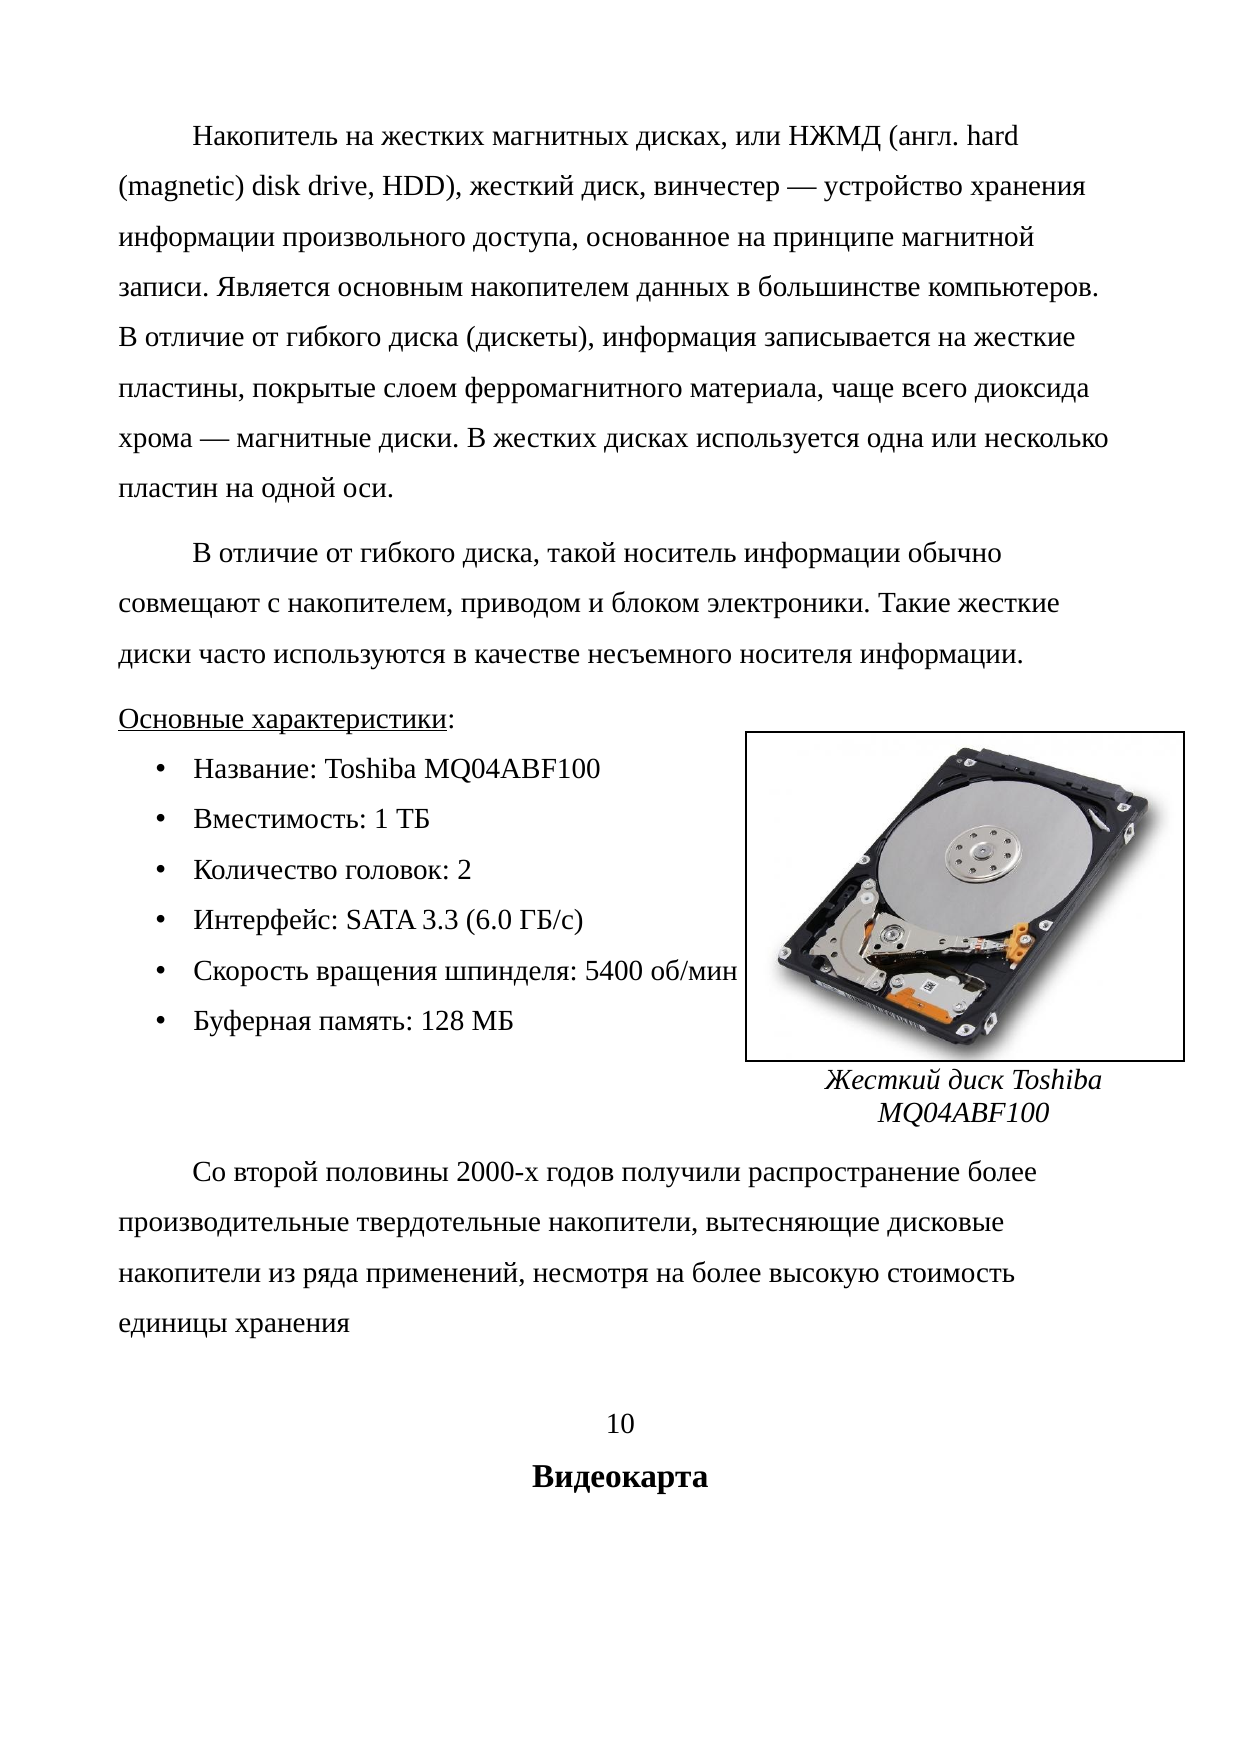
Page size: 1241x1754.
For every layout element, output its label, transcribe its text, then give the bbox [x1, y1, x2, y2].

text Жесткий диск Toshiba MQ04ABF100 [745, 1062, 1185, 1129]
list Интерфейс: SATA 3.3 (6.0 ГБ/с) [156, 902, 745, 936]
list Название: Toshiba MQ04ABF100 [156, 751, 745, 785]
text Накопитель на жестких магнитных дисках, или НЖМД (англ. hard (magnetic) disk drive, HDD), жесткий диск, винчестер — устройство хранения информации произвольного доступа, основанное на принципе магнитной записи. Является основным накопителем данных в большинстве компьютеров. [118, 118, 1122, 303]
text Видеокарта [118, 1456, 1122, 1494]
list Буферная память: 128 МБ [156, 1003, 745, 1037]
list Скорость вращения шпинделя: 5400 об/мин [156, 953, 745, 986]
list Вместимость: 1 ТБ [156, 801, 745, 835]
text Основные характеристики: [118, 701, 1185, 734]
text В отличие от гибкого диска (дискеты), информация записывается на жесткие пластины, покрытые слоем ферромагнитного материала, чаще всего диоксида хрома — магнитные диски. В жестких дисках используется одна или несколько пластин на одной оси. [118, 319, 1122, 504]
list Количество головок: 2 [156, 852, 745, 886]
picture [747, 733, 1183, 1060]
text 10 [118, 1406, 1122, 1439]
text Со второй половины 2000-х годов получили распространение более производительные твердотельные накопители, вытесняющие дисковые накопители из ряда применений, несмотря на более высокую стоимость единицы хранения [118, 1154, 1122, 1339]
text В отличие от гибкого диска, такой носитель информации обычно совмещают с накопителем, приводом и блоком электроники. Такие жесткие диски часто используются в качестве несъемного носителя информации. [118, 535, 1122, 669]
